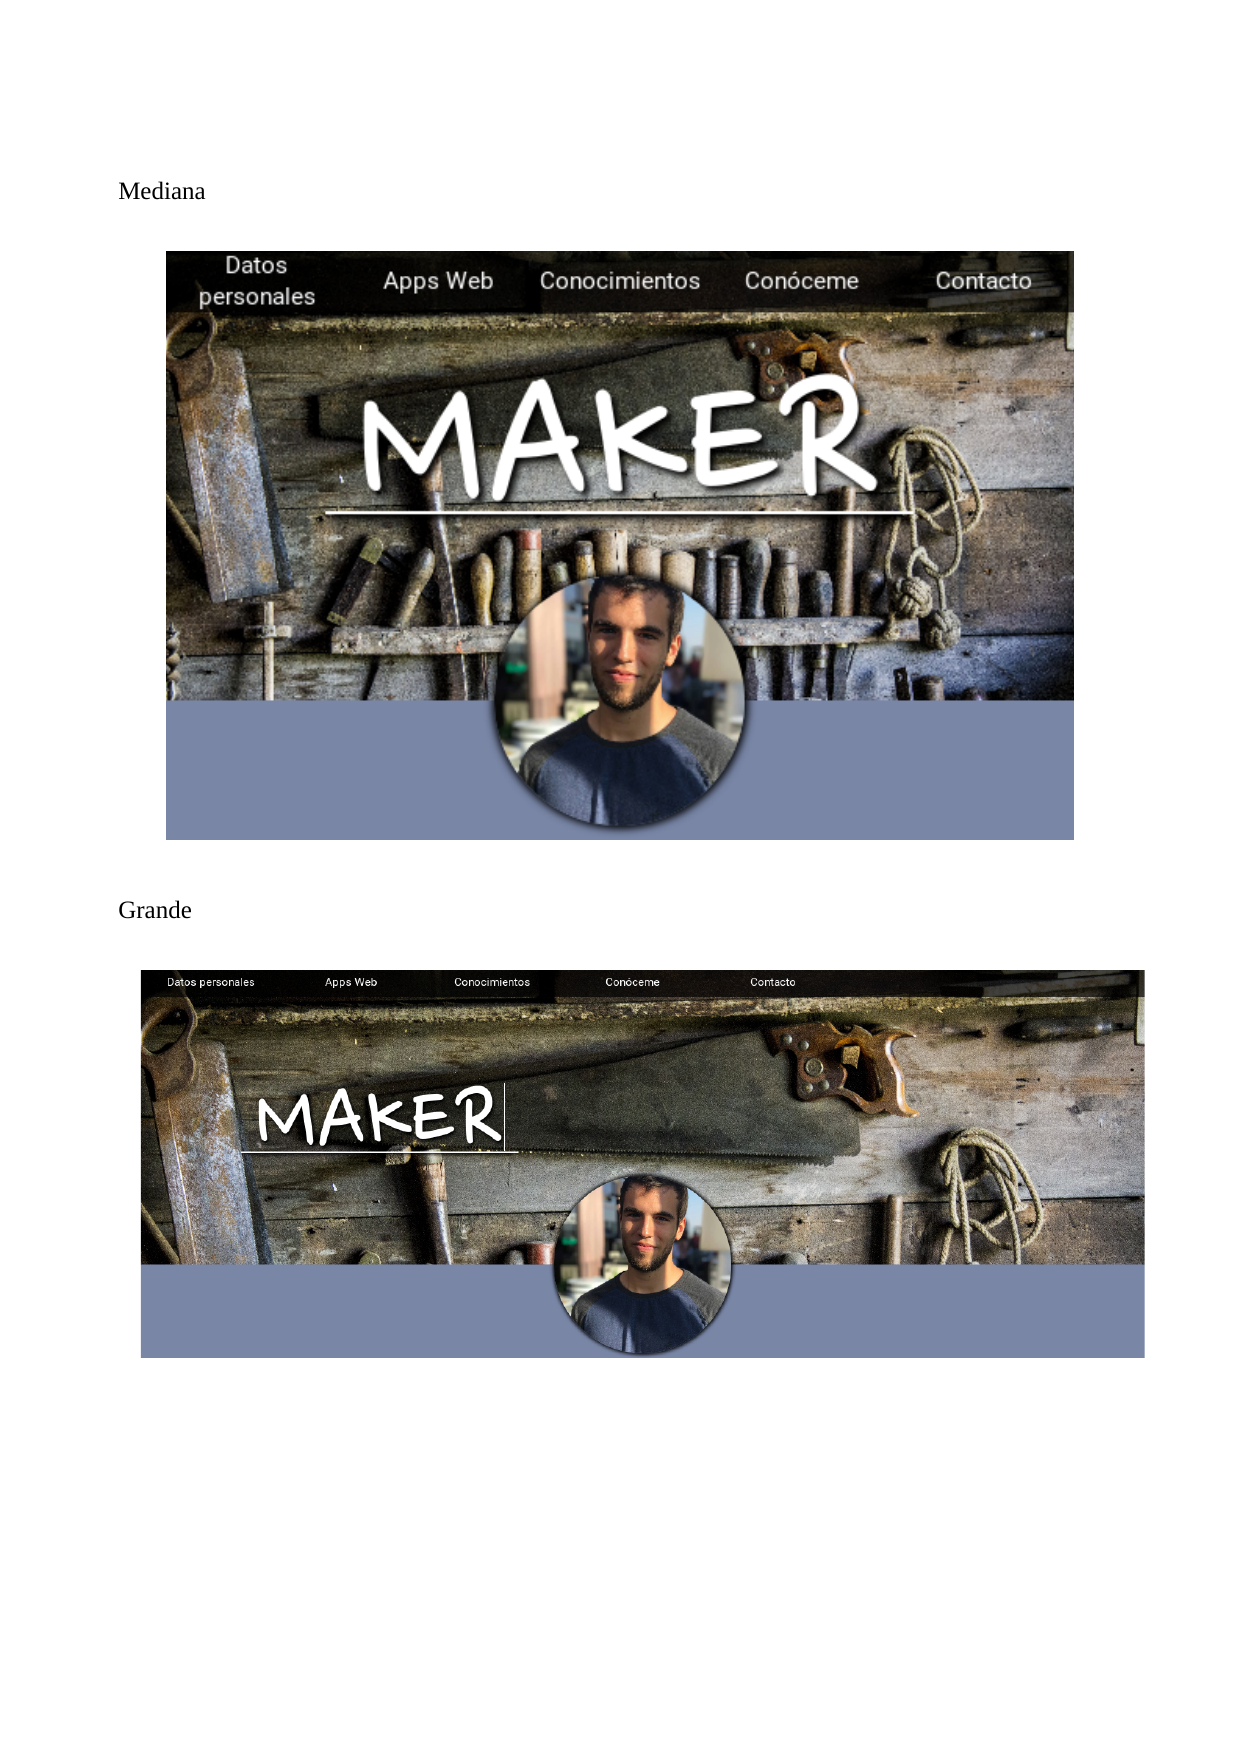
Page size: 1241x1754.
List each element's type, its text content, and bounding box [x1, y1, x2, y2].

subtitle Grande [118, 895, 1122, 923]
subtitle Mediana [118, 176, 1122, 205]
picture [166, 251, 1074, 840]
picture [140, 970, 1145, 1358]
